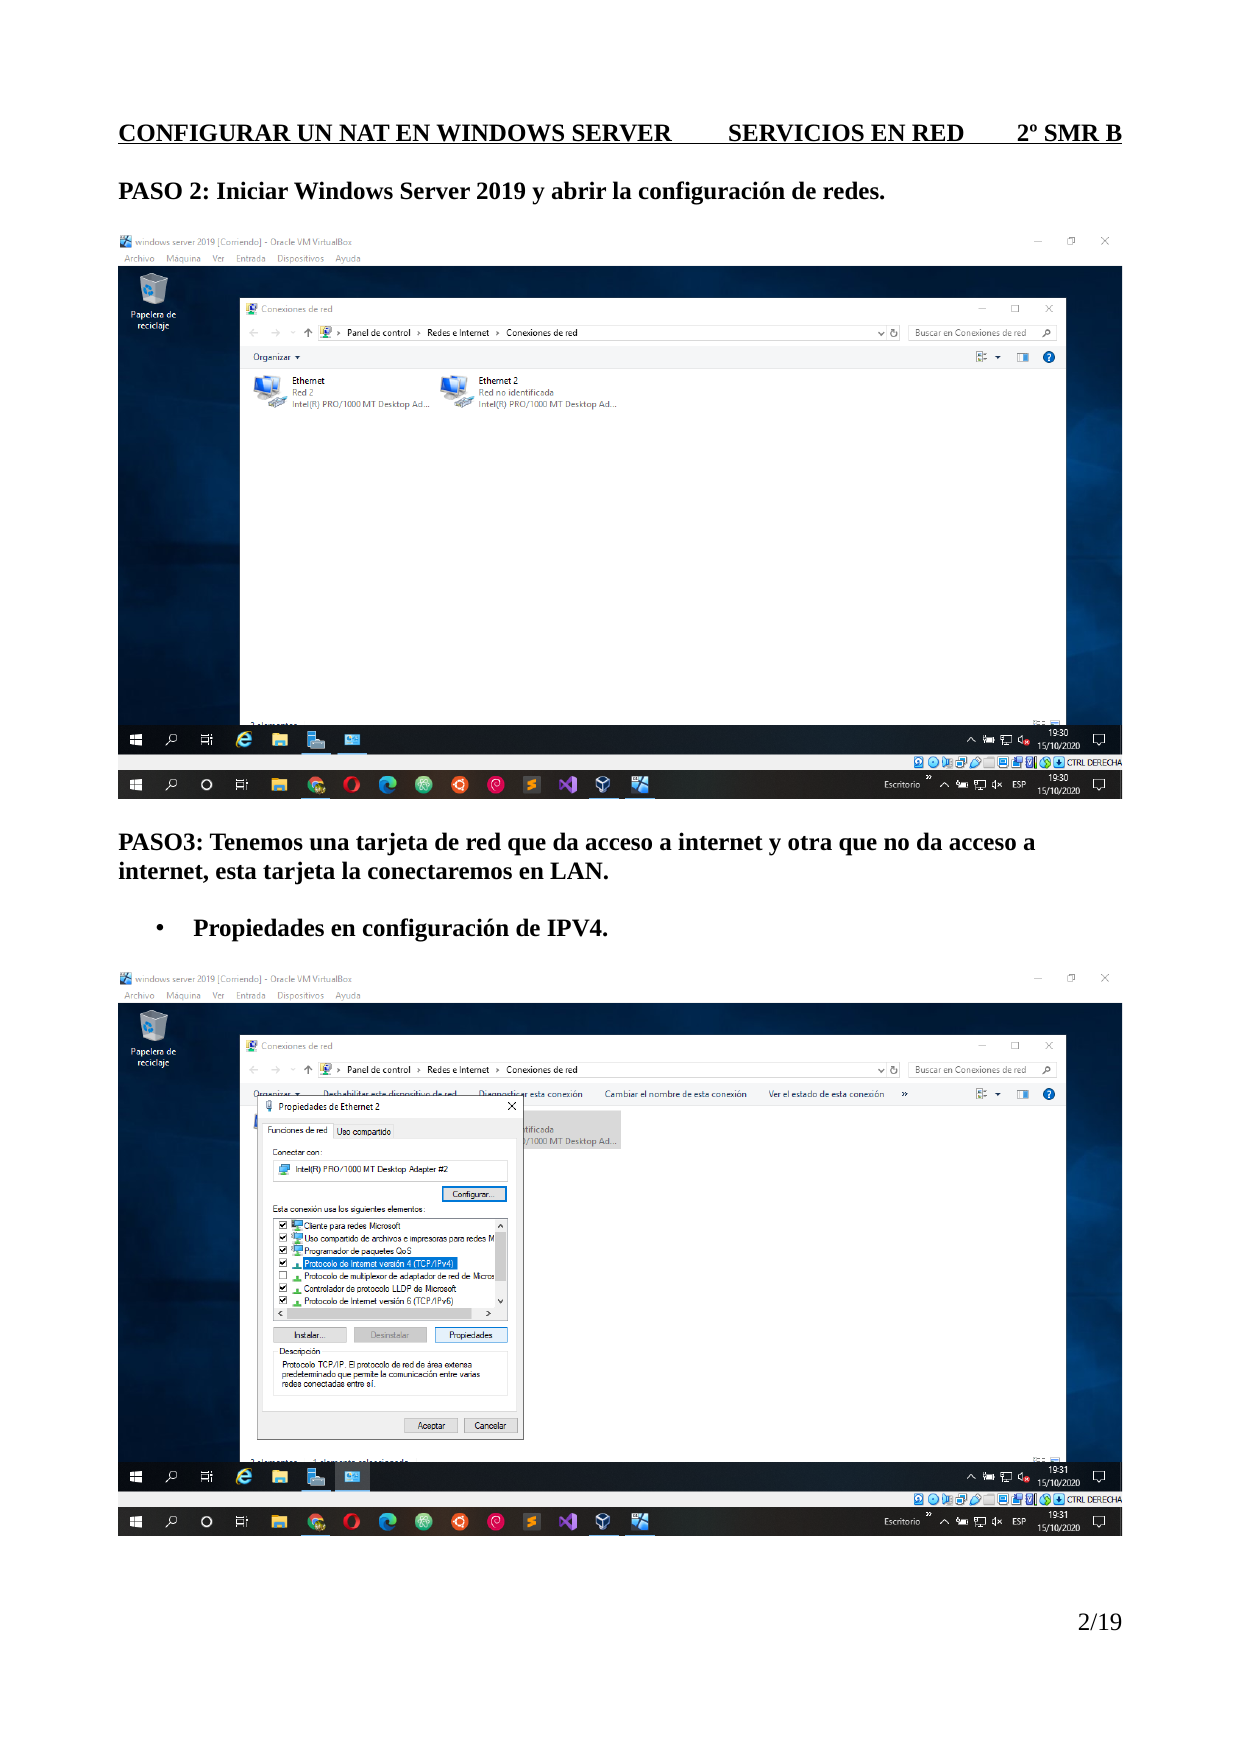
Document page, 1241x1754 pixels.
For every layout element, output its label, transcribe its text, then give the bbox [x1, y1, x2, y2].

list Propiedades en configuración de IPV4. [156, 913, 1122, 942]
picture [118, 970, 1123, 1536]
text PASO3: Tenemos una tarjeta de red que da acceso a internet y otra que no da acceso a internet, esta tarjeta la conectaremos en LAN. [118, 827, 1122, 884]
text PASO 2: Iniciar Windows Server 2019 y abrir la configuración de redes. [118, 176, 1122, 205]
picture [118, 233, 1123, 799]
